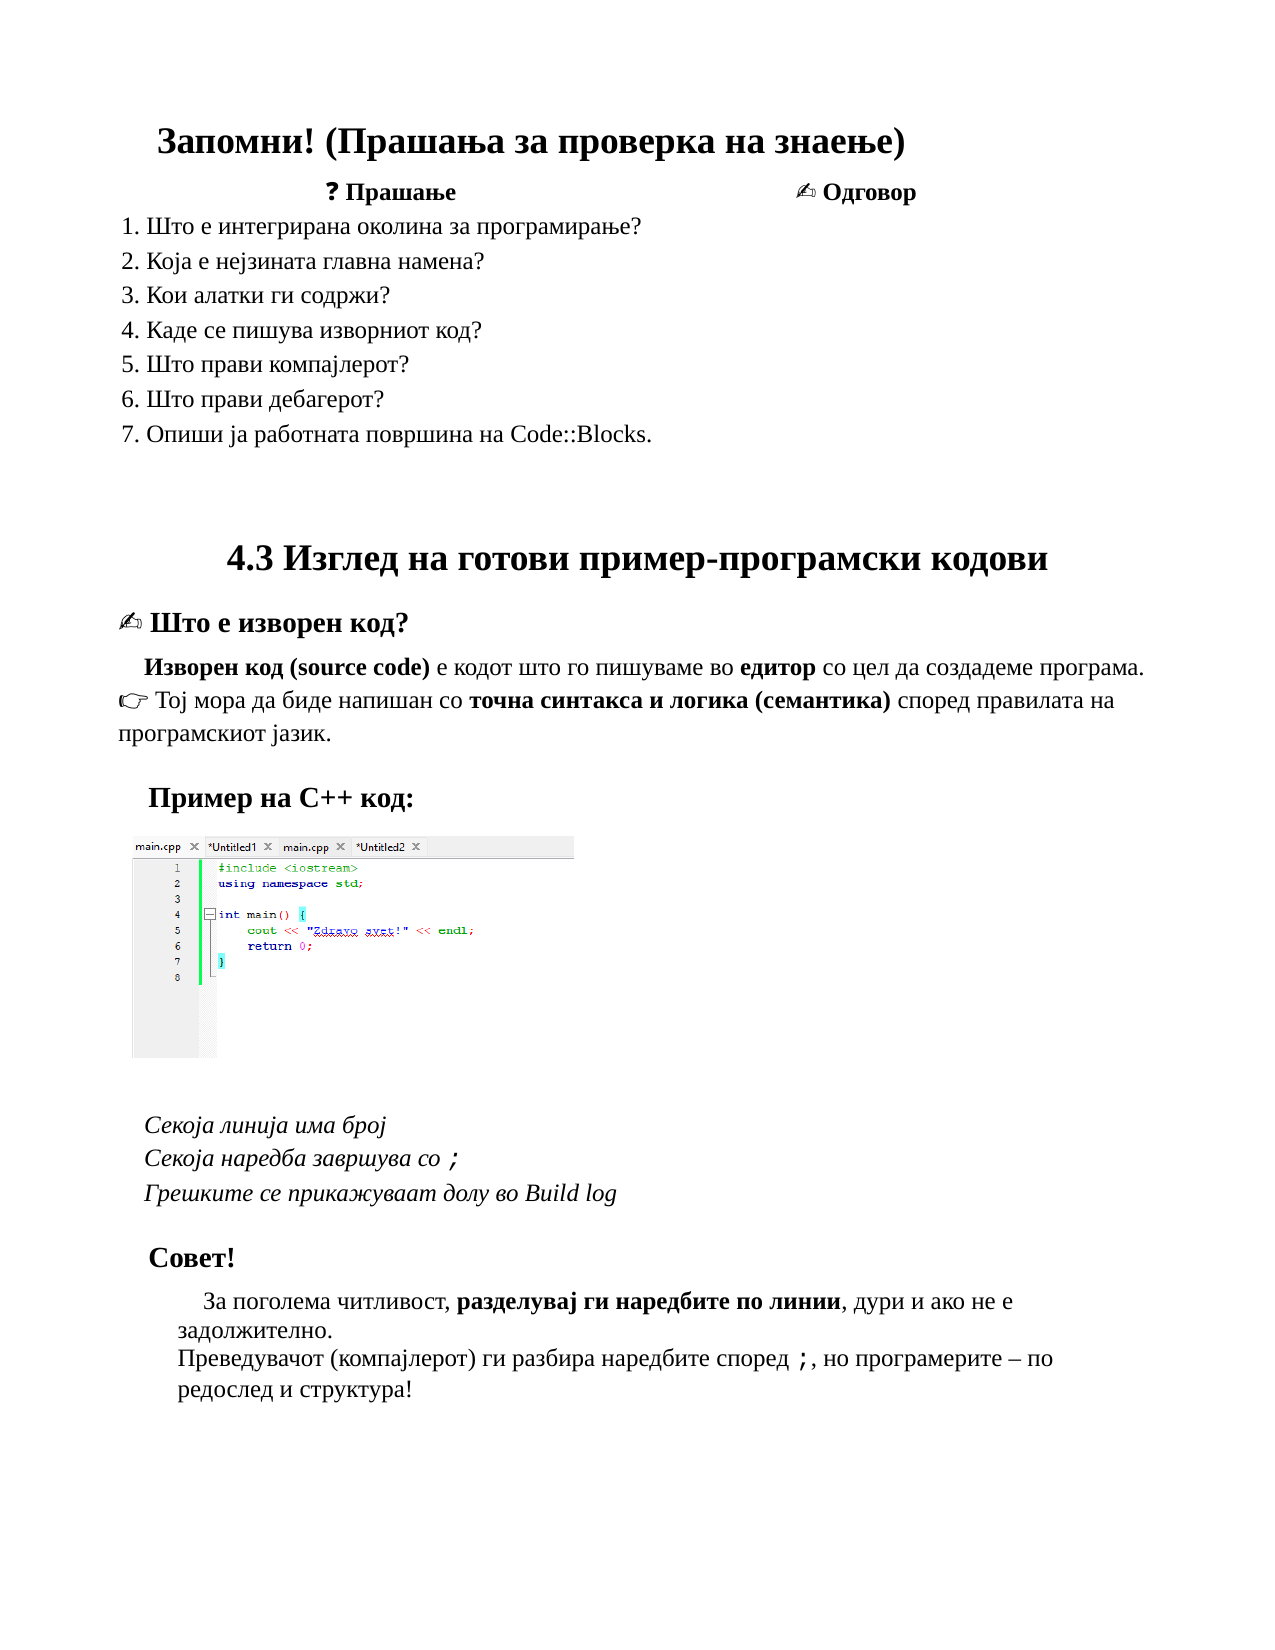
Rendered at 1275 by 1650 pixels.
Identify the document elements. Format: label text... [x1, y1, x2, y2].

table_cell 1. Што е интегрирана околина за програмирање? [118, 208, 662, 243]
table_header ✍️ Одговор [662, 174, 1050, 208]
table_cell 2. Која е нејзината главна намена? [118, 243, 662, 277]
picture [132, 836, 575, 1058]
text 📌 Секоја линија има број 📌 Секоја наредба завршува со ; 📌 Грешките се прикажуваат долу во Build log [118, 1110, 1157, 1207]
subtitle 4.3 Изглед на готови пример-програмски кодови [118, 535, 1157, 578]
text 📏 За поголема читливост, разделувај ги наредбите по линии, дури и ако не е задолжително. Преведувачот (компајлерот) ги разбира наредбите според ;, но програмерите – по редослед и структура! [177, 1286, 1098, 1403]
table_cell 4. Каде се пишува изворниот код? [118, 312, 662, 347]
table_cell 3. Кои алатки ги содржи? [118, 278, 662, 312]
table_header ❓ Прашање [118, 174, 662, 208]
subtitle ✍️ Што е изворен код? [118, 606, 1157, 639]
table_cell 5. Што прави компајлерот? [118, 347, 662, 381]
table_cell [662, 278, 1050, 312]
table_cell [662, 243, 1050, 277]
subtitle 🧠 Запомни! (Прашања за проверка на знаење) [118, 118, 1157, 161]
table_cell [662, 381, 1050, 416]
table_cell [662, 312, 1050, 347]
text 📌 Изворен код (source code) е кодот што го пишуваме во едитор со цел да создадеме програма. 👉 Тој мора да биде напишан со точна синтакса и логика (семантика) според правилата на програмскиот јазик. [118, 652, 1157, 746]
subtitle 🔤 Пример на C++ код: [118, 780, 1157, 813]
table_cell 7. Опиши ја работната површина на Code::Blocks. [118, 416, 662, 450]
table_cell [662, 416, 1050, 450]
table_cell [662, 347, 1050, 381]
subtitle 🧠 Совет! [118, 1240, 1157, 1273]
table_cell [662, 208, 1050, 243]
table_cell 6. Што прави дебагерот? [118, 381, 662, 416]
